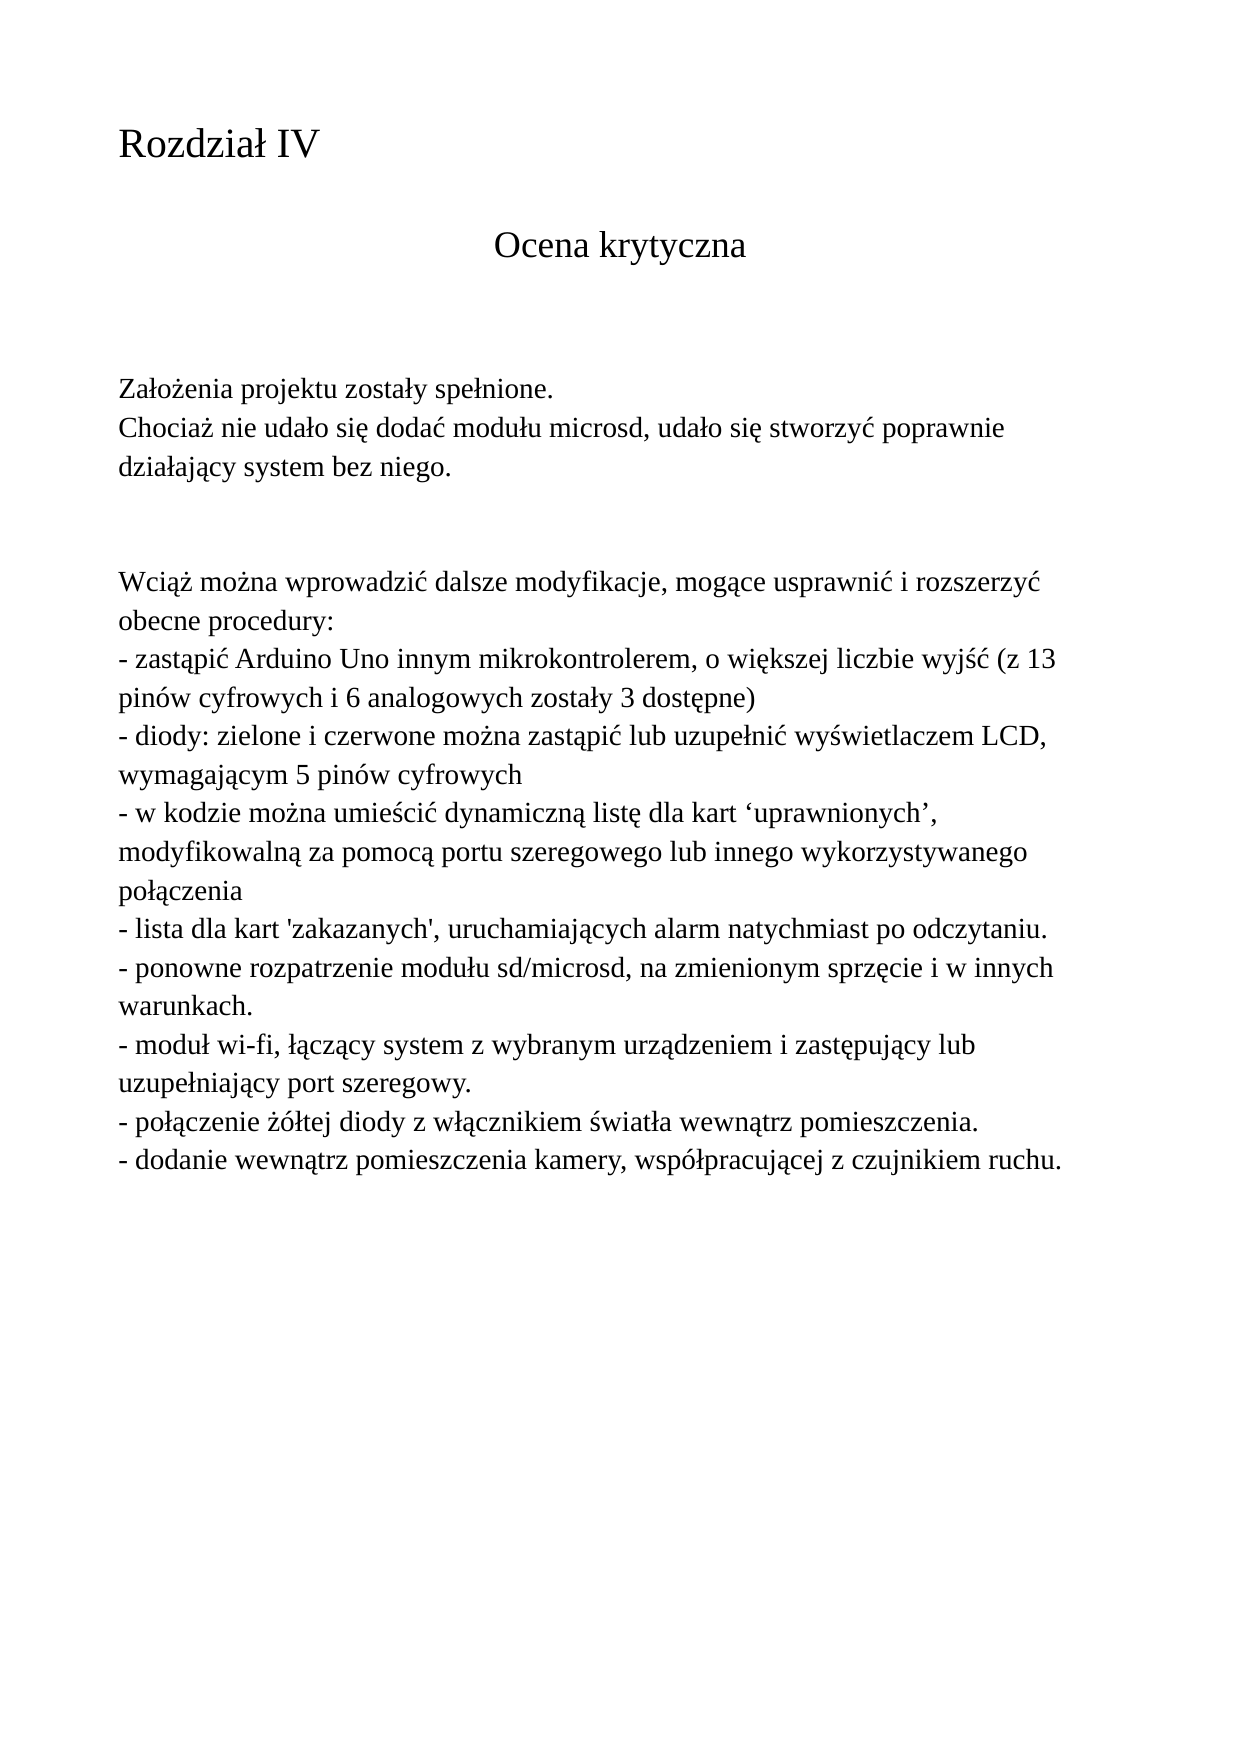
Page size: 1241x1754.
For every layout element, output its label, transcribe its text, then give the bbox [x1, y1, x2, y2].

text - ponowne rozpatrzenie modułu sd/microsd, na zmienionym sprzęcie i w innych warunkach. [118, 950, 1122, 1022]
text - diody: zielone i czerwone można zastąpić lub uzupełnić wyświetlaczem LCD, wymagającym 5 pinów cyfrowych [118, 718, 1122, 791]
text Wciąż można wprowadzić dalsze modyfikacje, mogące usprawnić i rozszerzyć obecne procedury: [118, 564, 1122, 636]
text Ocena krytyczna [118, 223, 1122, 266]
text Chociaż nie udało się dodać modułu microsd, udało się stworzyć poprawnie działający system bez niego. [118, 410, 1122, 482]
text - dodanie wewnątrz pomieszczenia kamery, współpracującej z czujnikiem ruchu. [118, 1142, 1122, 1176]
text - zastąpić Arduino Uno innym mikrokontrolerem, o większej liczbie wyjść (z 13 pinów cyfrowych i 6 analogowych zostały 3 dostępne) [118, 641, 1122, 713]
text - moduł wi-fi, łączący system z wybranym urządzeniem i zastępujący lub uzupełniający port szeregowy. [118, 1027, 1122, 1099]
text Założenia projektu zostały spełnione. [118, 372, 1122, 405]
text Rozdział IV [118, 118, 1122, 166]
text - lista dla kart 'zakazanych', uruchamiających alarm natychmiast po odczytaniu. [118, 911, 1122, 945]
text - w kodzie można umieścić dynamiczną listę dla kart ‘uprawnionych’, modyfikowalną za pomocą portu szeregowego lub innego wykorzystywanego połączenia [118, 796, 1122, 906]
text - połączenie żółtej diody z włącznikiem światła wewnątrz pomieszczenia. [118, 1104, 1122, 1137]
